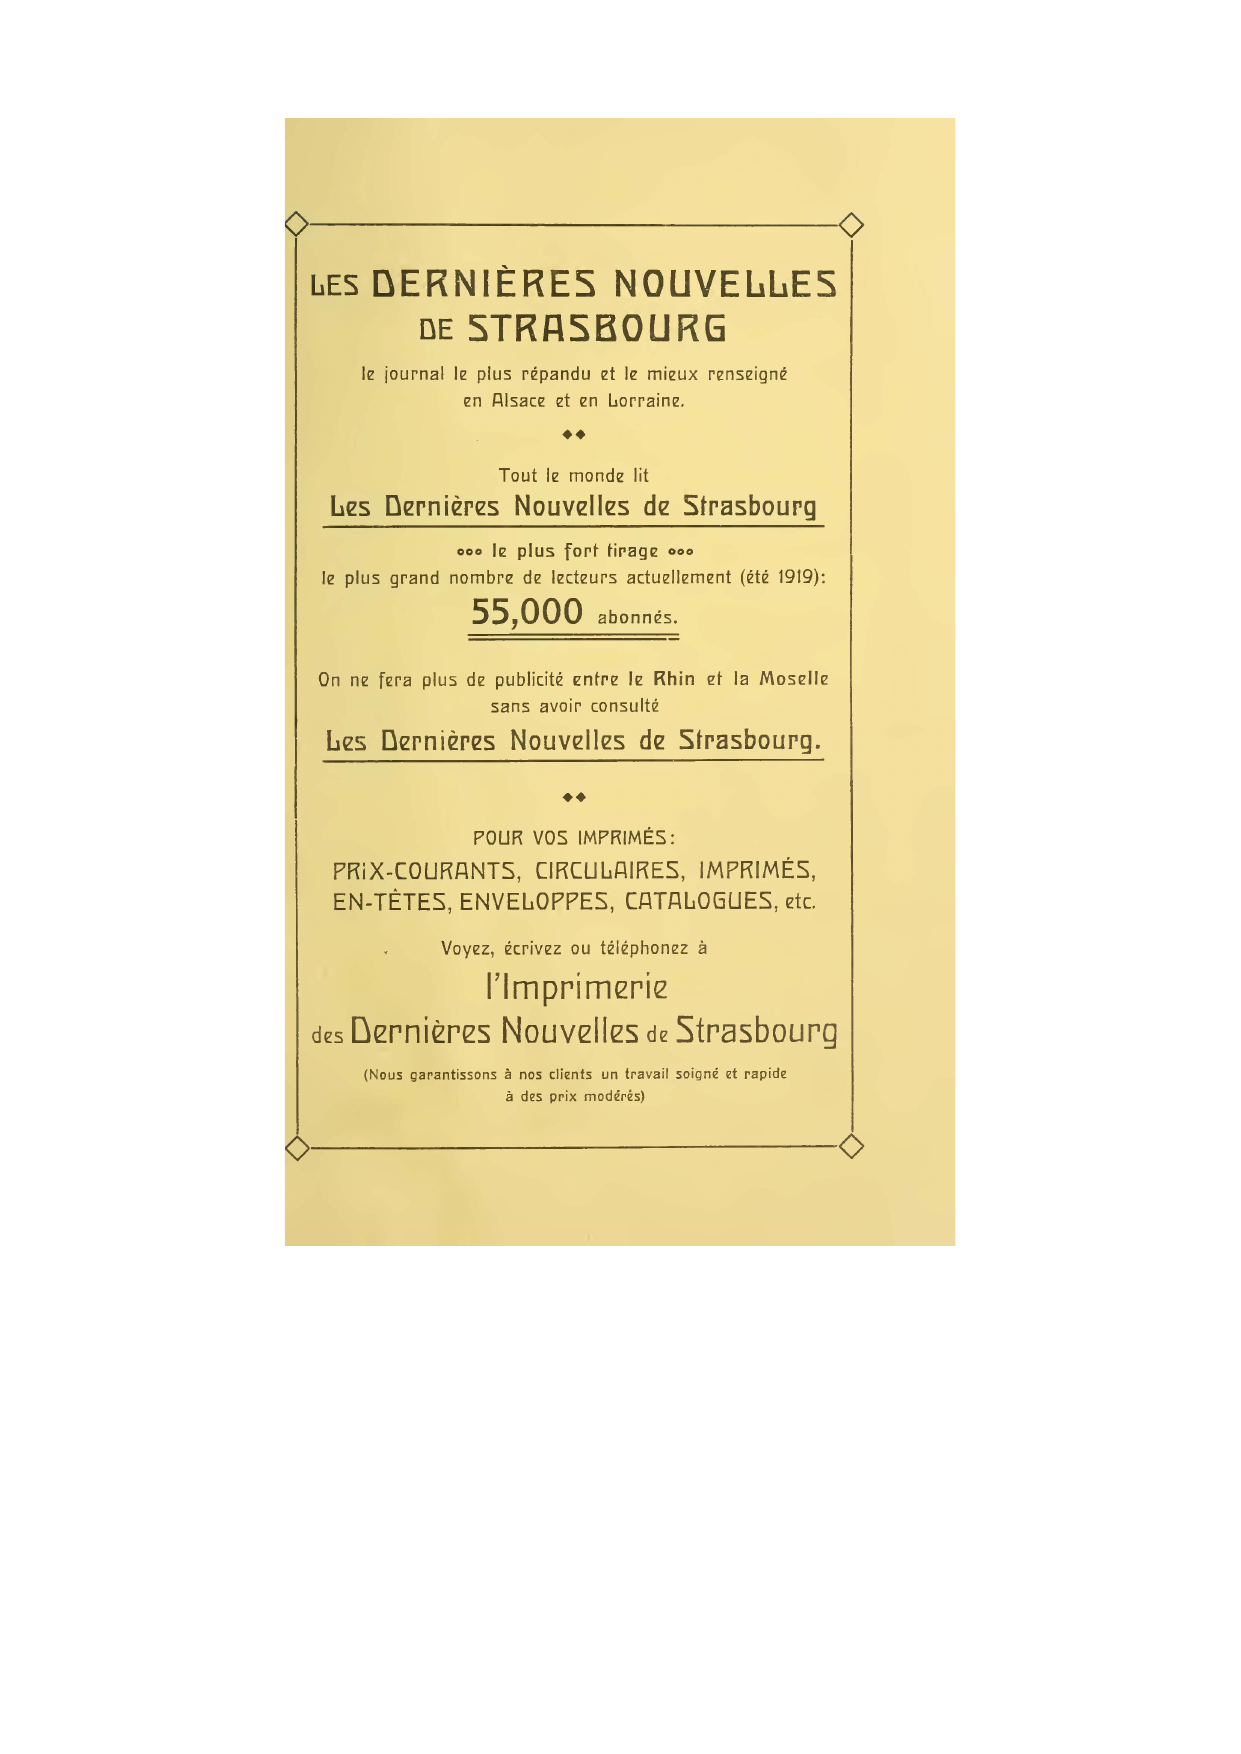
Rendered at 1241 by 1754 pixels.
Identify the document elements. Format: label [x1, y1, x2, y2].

picture [284, 118, 956, 1246]
